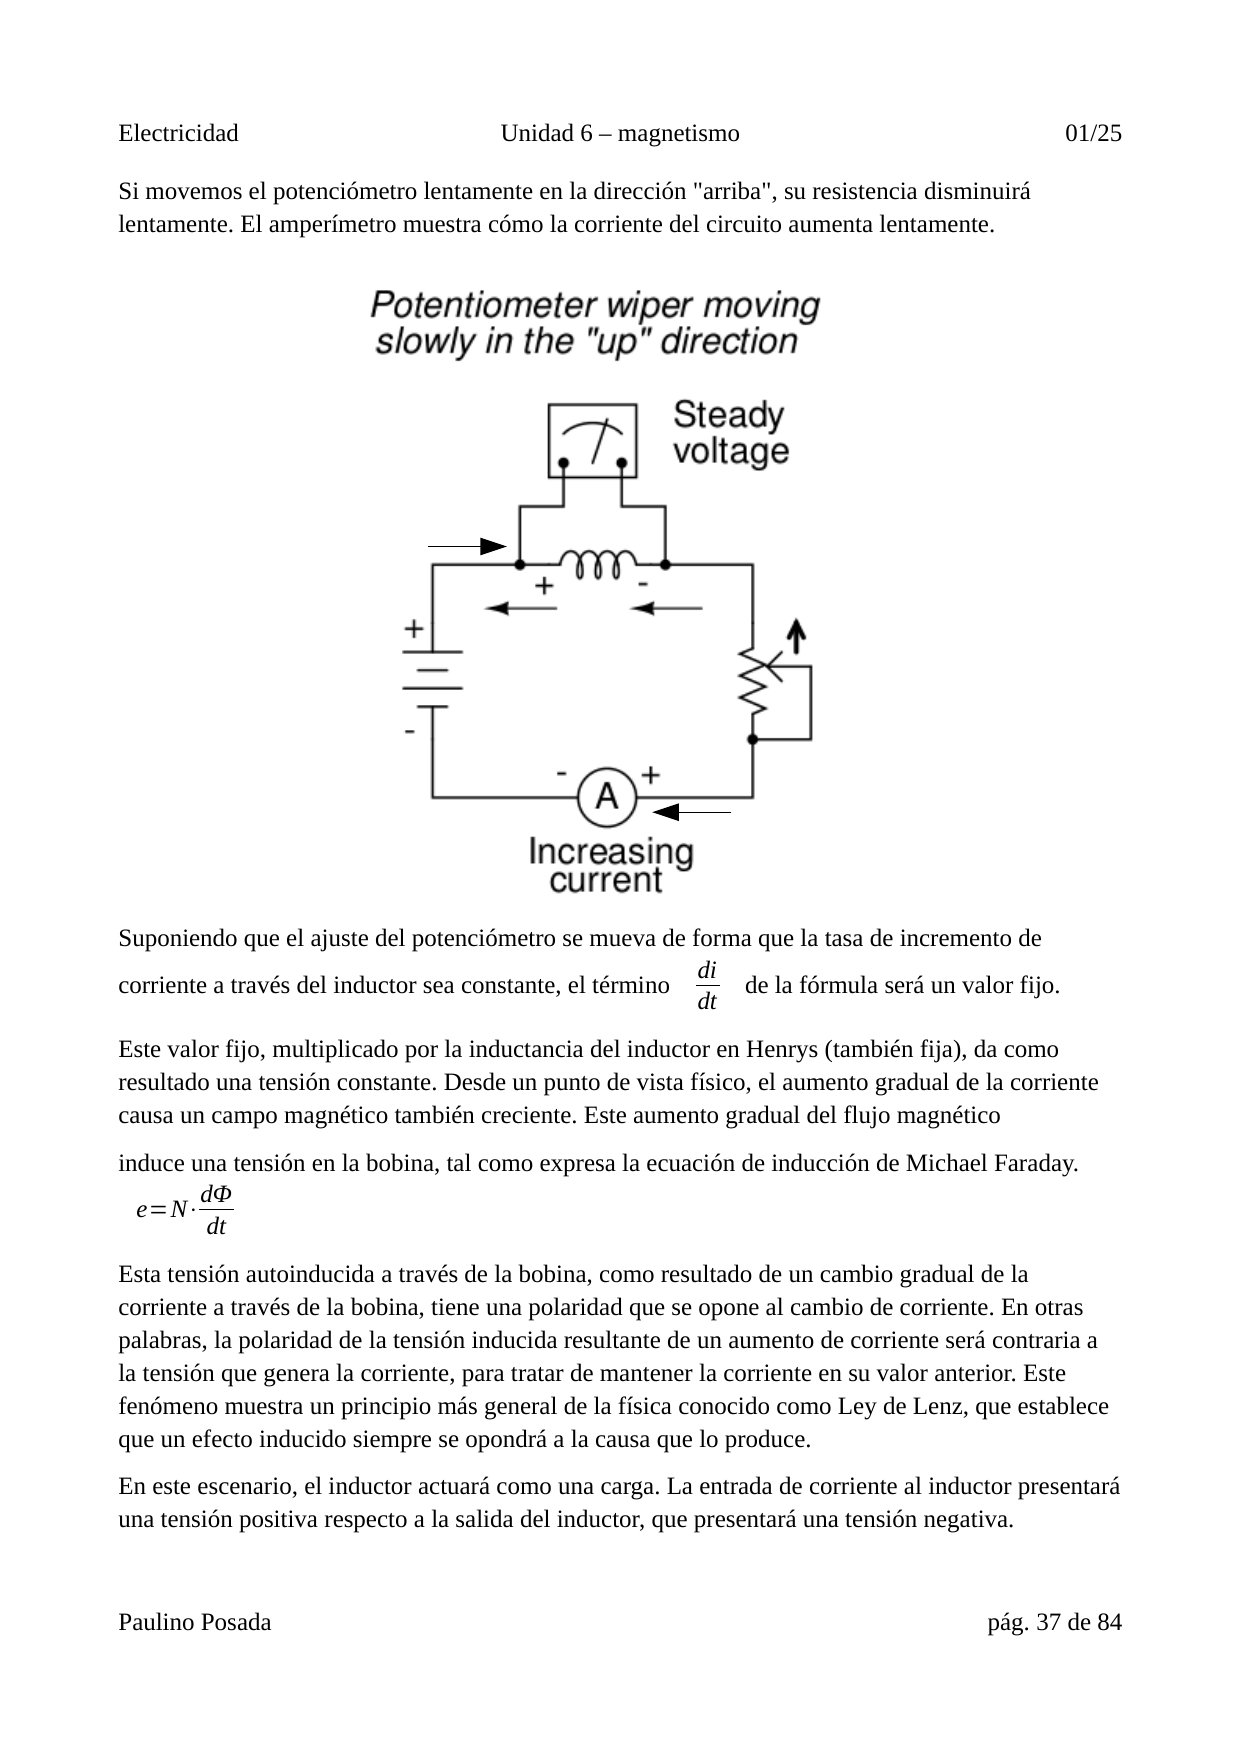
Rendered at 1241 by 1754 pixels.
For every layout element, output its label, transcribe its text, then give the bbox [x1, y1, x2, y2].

text En este escenario, el inductor actuará como una carga. La entrada de corriente al inductor presentará una tensión positiva respecto a la salida del inductor, que presentará una tensión negativa. [118, 1471, 1122, 1533]
text Si movemos el potenciómetro lentamente en la dirección "arriba", su resistencia disminuirá lentamente. El amperímetro muestra cómo la corriente del circuito aumenta lentamente. [118, 176, 1122, 238]
text induce una tensión en la bobina, tal como expresa la ecuación de inducción de Michael Faraday. [118, 1148, 1122, 1240]
text Este valor fijo, multiplicado por la inductancia del inductor en Henrys (también fija), da como resultado una tensión constante. Desde un punto de vista físico, el aumento gradual de la corriente causa un campo magnético también creciente. Este aumento gradual del flujo magnético [118, 1034, 1122, 1129]
text Esta tensión autoinducida a través de la bobina, como resultado de un cambio gradual de la corriente a través de la bobina, tiene una polaridad que se opone al cambio de corriente. En otras palabras, la polaridad de la tensión inducida resultante de un aumento de corriente será contraria a la tensión que genera la corriente, para tratar de mantener la corriente en su valor anterior. Este fenómeno muestra un principio más general de la física conocido como Ley de Lenz, que establece que un efecto inducido siempre se opondrá a la causa que lo produce. [118, 1259, 1122, 1453]
picture [354, 275, 858, 906]
text Suponiendo que el ajuste del potenciómetro se mueva de forma que la tasa de incremento de corriente a través del inductor sea constante, el término de la fórmula será un valor fijo. [118, 923, 1122, 1015]
